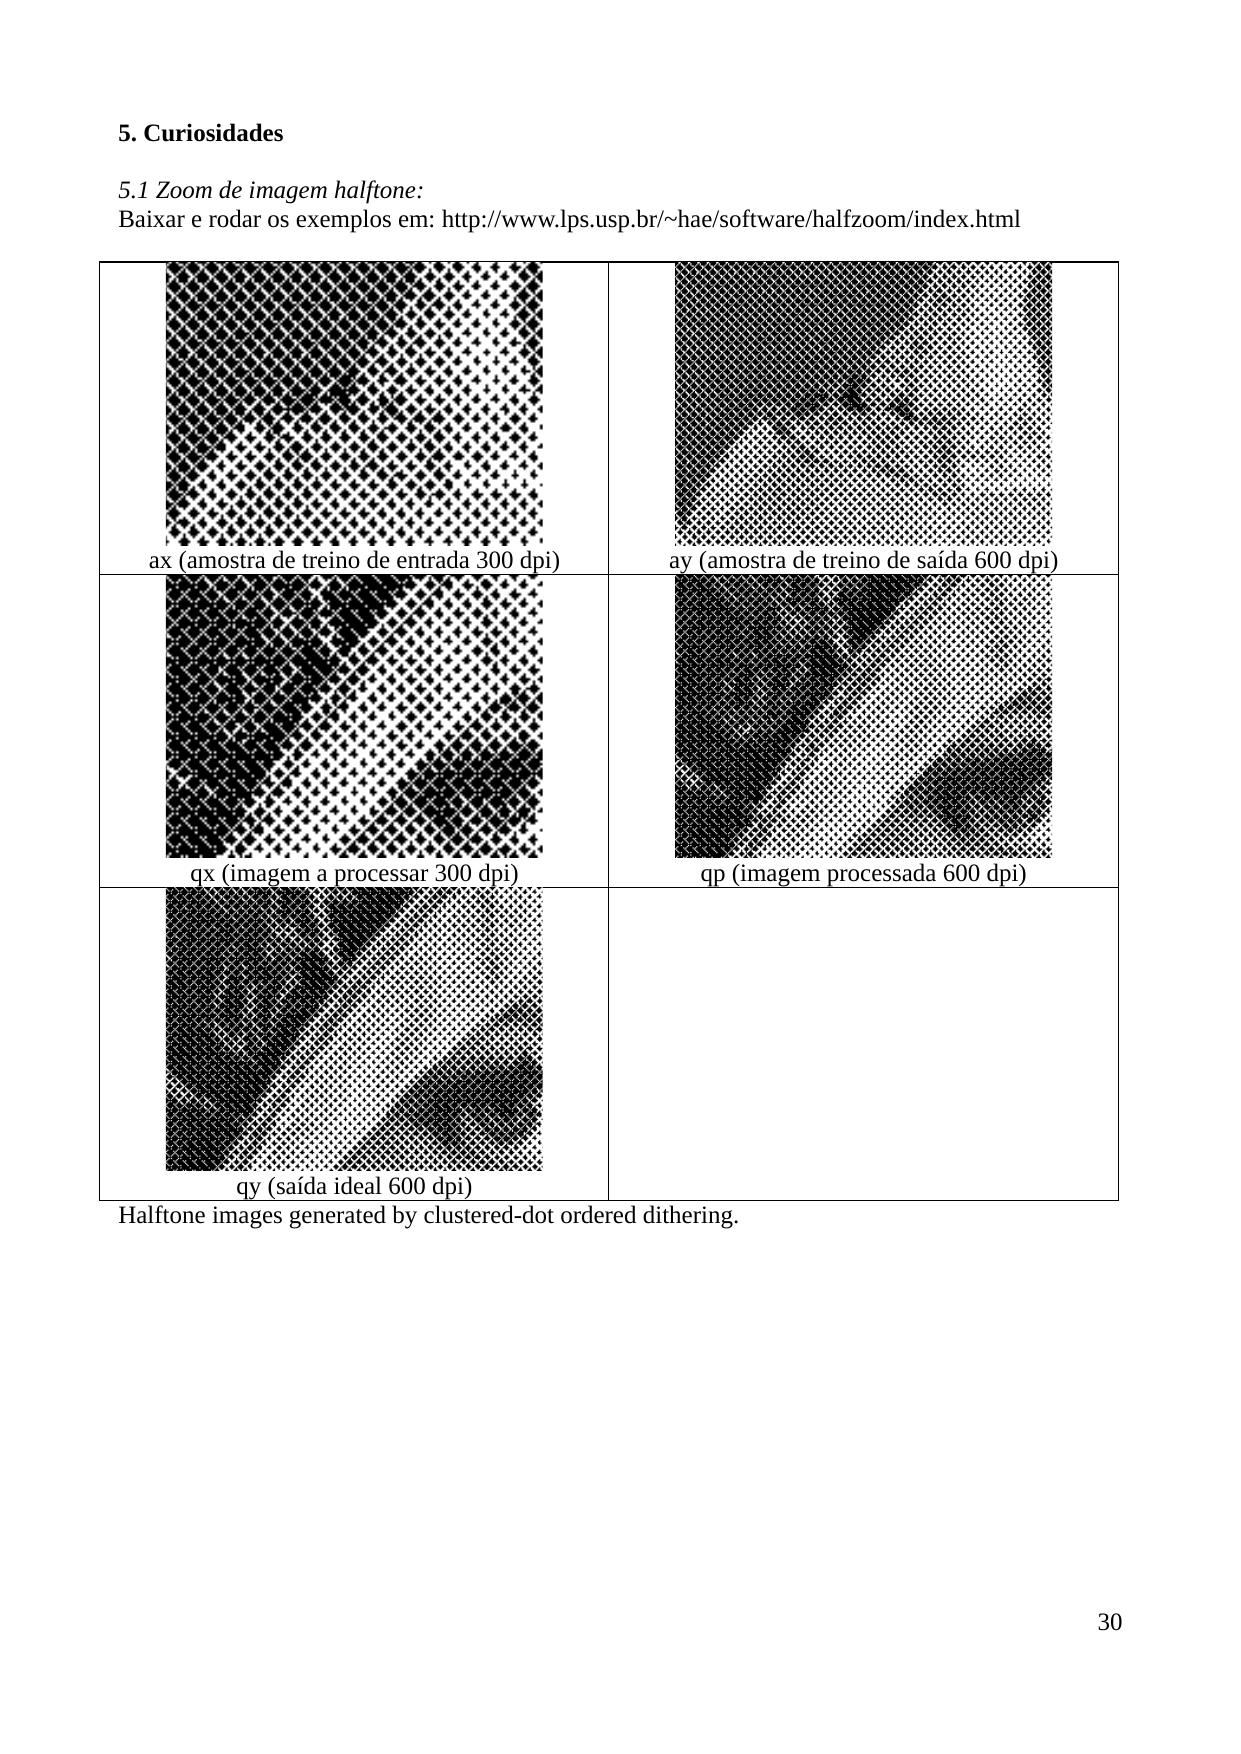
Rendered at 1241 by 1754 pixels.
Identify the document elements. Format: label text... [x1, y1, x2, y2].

table_header ax (amostra de treino de entrada 300 dpi) [100, 263, 608, 574]
text Baixar e rodar os exemplos em: http://www.lps.usp.br/~hae/software/halfzoom/index.html [118, 204, 1122, 233]
table_cell [609, 888, 1118, 1199]
text 5. Curiosidades [118, 118, 1122, 147]
text Halftone images generated by clustered-dot ordered dithering. [118, 1201, 1122, 1229]
table_cell qx (imagem a processar 300 dpi) [100, 575, 608, 887]
table_cell qy (saída ideal 600 dpi) [100, 888, 608, 1199]
table_cell qp (imagem processada 600 dpi) [609, 575, 1118, 887]
table_header ay (amostra de treino de saída 600 dpi) [609, 263, 1118, 574]
text 5.1 Zoom de imagem halftone: [118, 176, 1122, 204]
